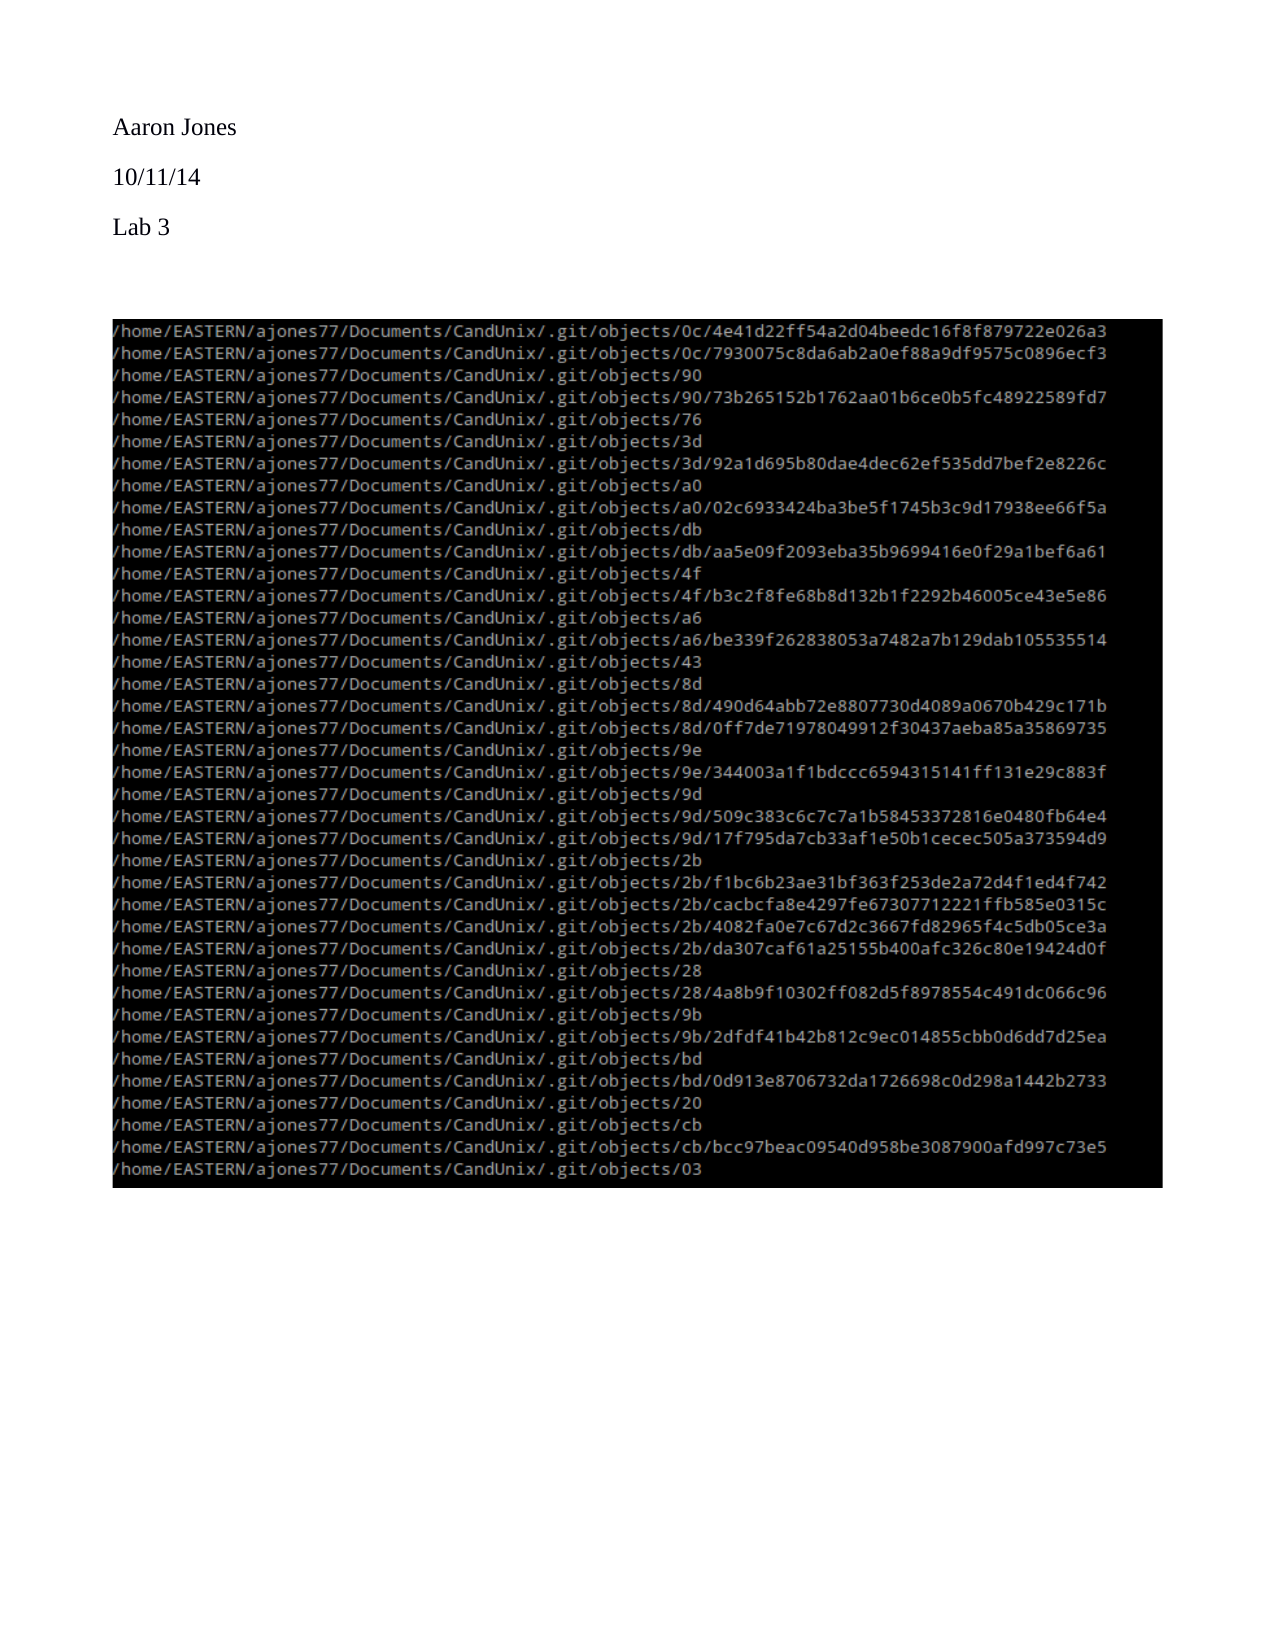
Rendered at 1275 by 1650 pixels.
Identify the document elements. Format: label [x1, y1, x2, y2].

picture [112, 319, 1163, 1188]
